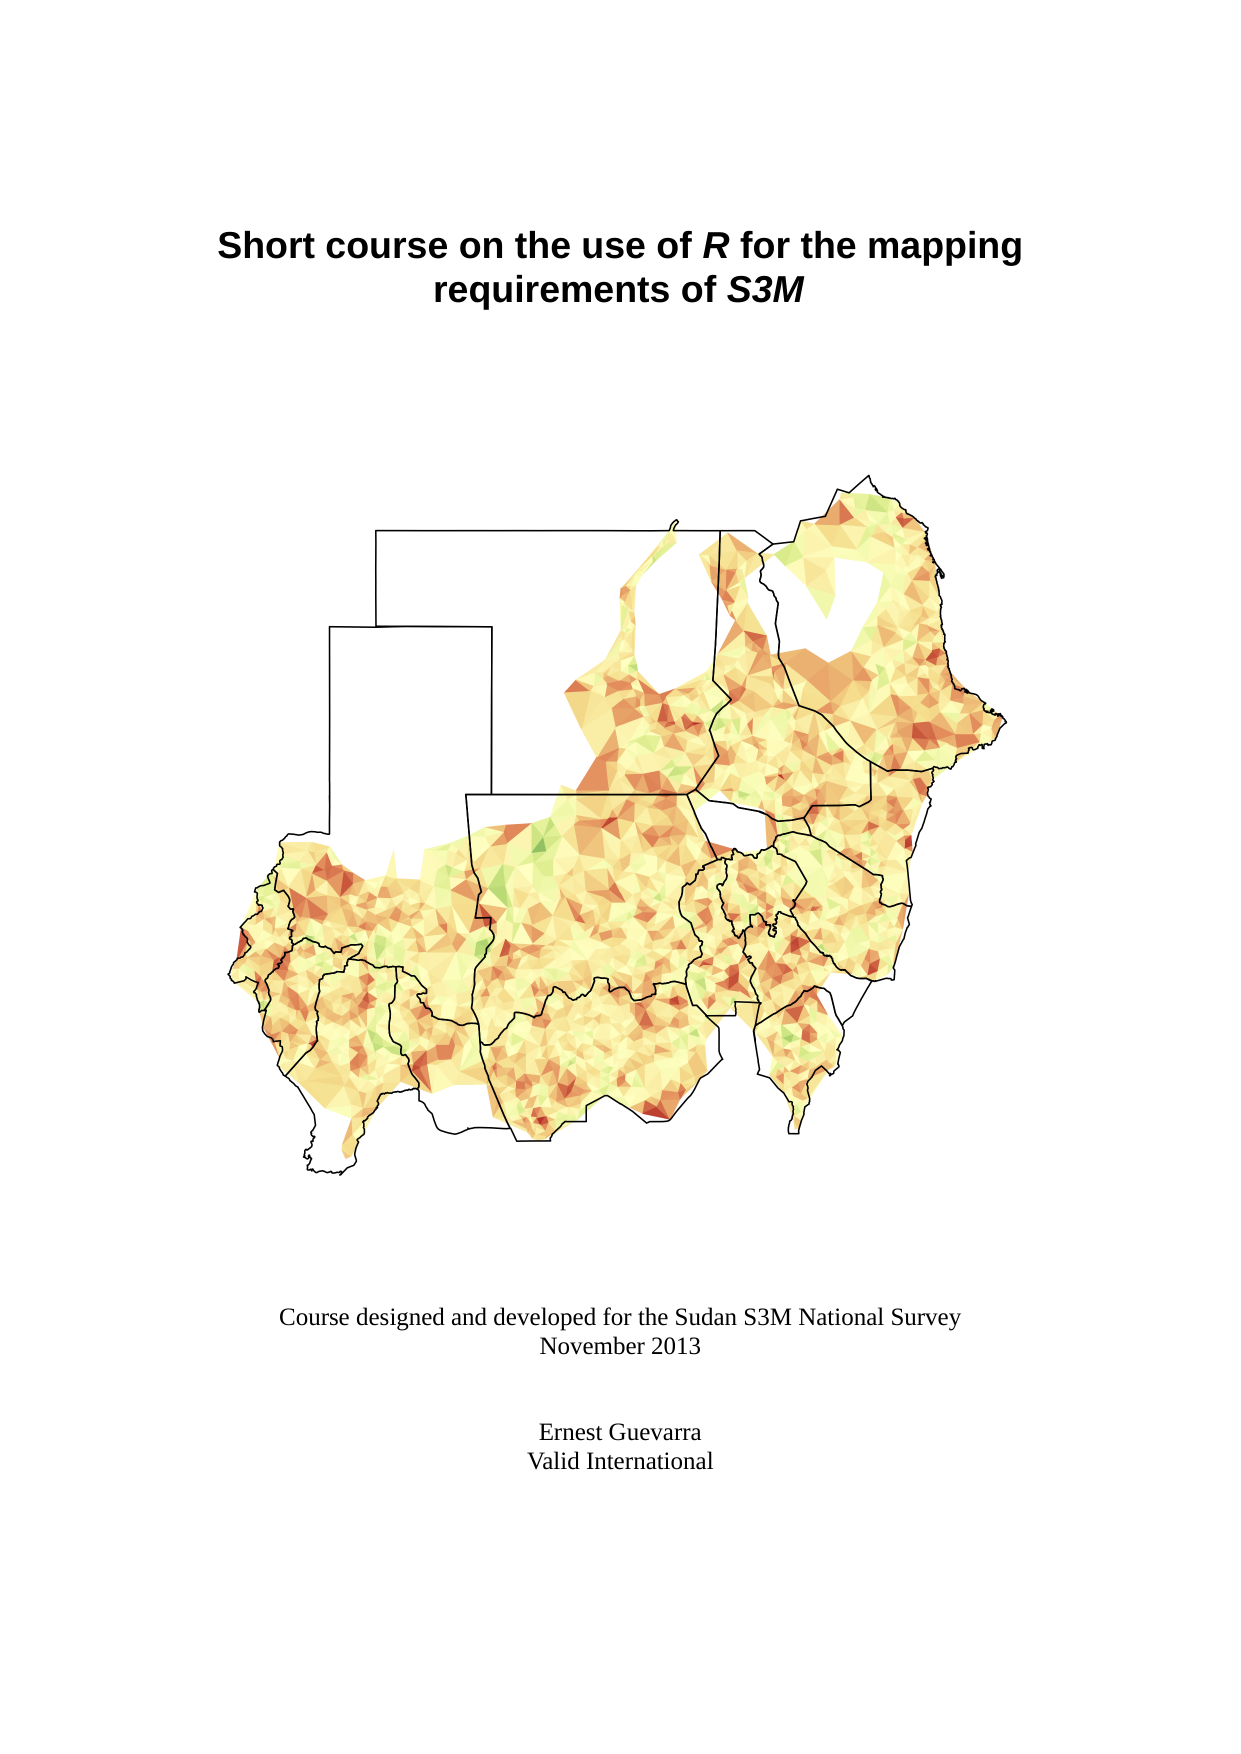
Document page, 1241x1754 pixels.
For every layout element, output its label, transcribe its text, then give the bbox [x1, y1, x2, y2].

text Valid International [118, 1446, 1122, 1475]
picture [220, 437, 1020, 1188]
text November 2013 [118, 1331, 1122, 1360]
text Ernest Guevarra [118, 1417, 1122, 1446]
text Course designed and developed for the Sudan S3M National Survey [118, 1302, 1122, 1331]
title Short course on the use of R for the mapping requirements of S3M [118, 224, 1122, 310]
